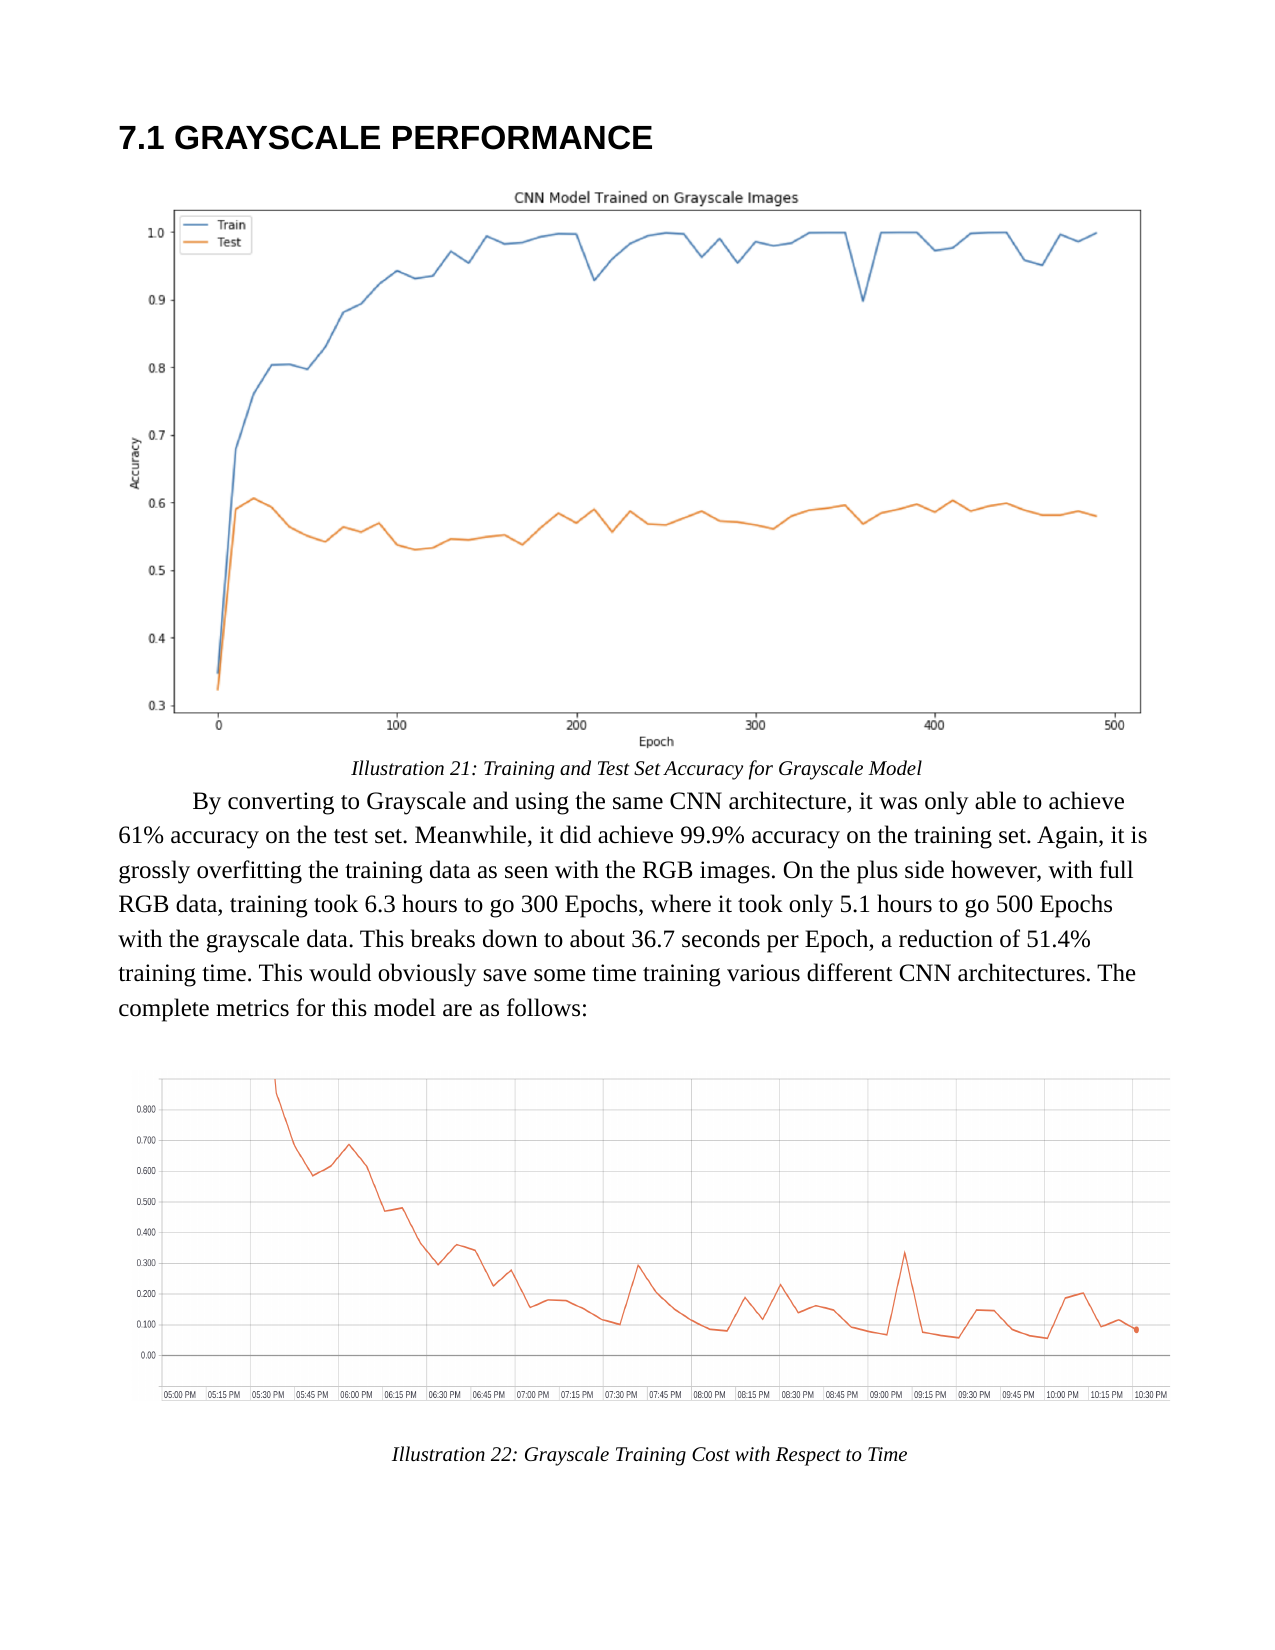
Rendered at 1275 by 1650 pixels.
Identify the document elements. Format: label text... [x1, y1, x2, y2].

picture [118, 181, 1157, 756]
subtitle 7.1 GRAYSCALE PERFORMANCE [118, 118, 1157, 157]
text By converting to Grayscale and using the same CNN architecture, it was only able to achieve 61% accuracy on the test set. Meanwhile, it did achieve 99.9% accuracy on the training set. Again, it is grossly overfitting the training data as seen with the RGB images. On the plus side however, with full RGB data, training took 6.3 hours to go 300 Epochs, where it took only 5.1 hours to go 500 Epochs with the grayscale data. This breaks down to about 36.7 seconds per Epoch, a reduction of 51.4% training time. This would obviously save some time training various different CNN architectures. The complete metrics for this model are as follows: [118, 780, 1157, 1021]
text Illustration 22: Grayscale Training Cost with Respect to Time [100, 1070, 1201, 1466]
text Illustration 21: Training and Test Set Accuracy for Grayscale Model [118, 756, 1157, 780]
picture [131, 1070, 1171, 1401]
